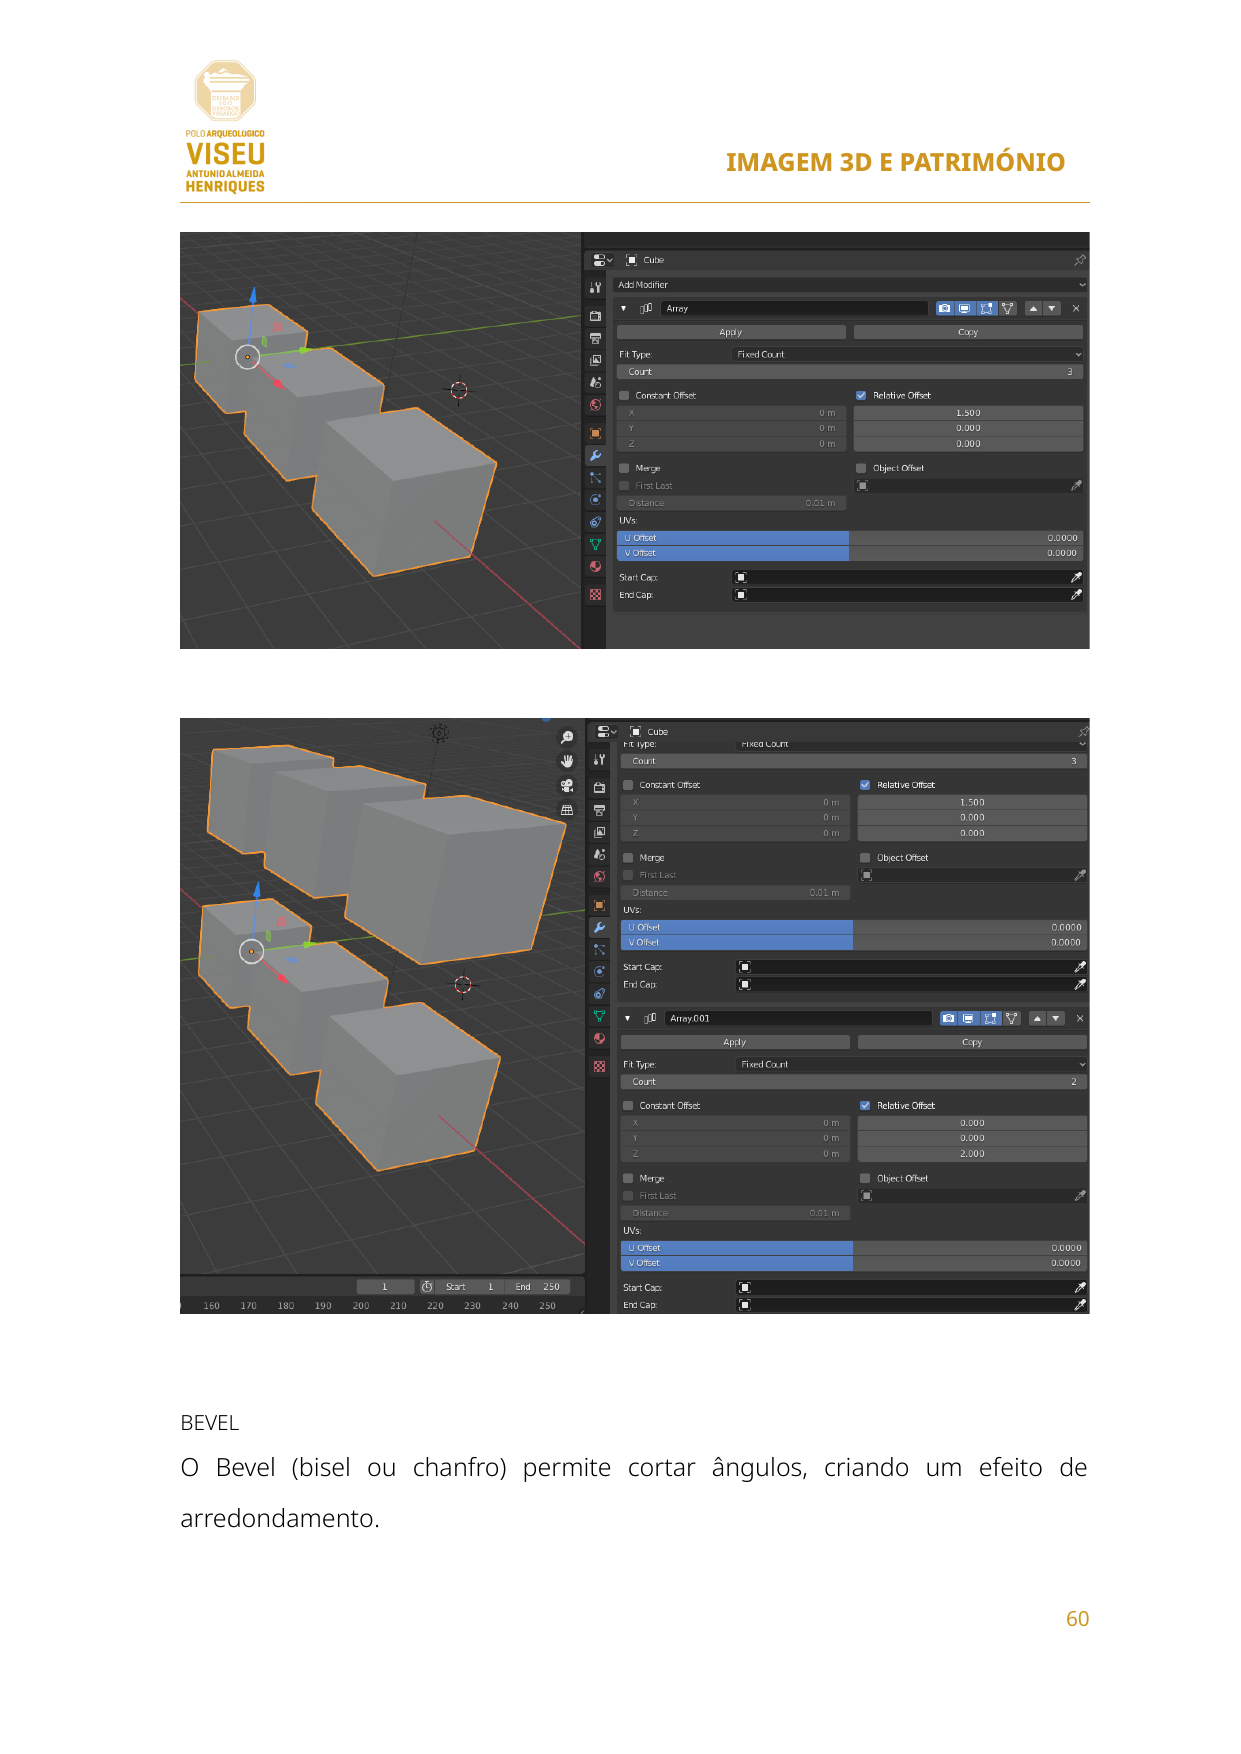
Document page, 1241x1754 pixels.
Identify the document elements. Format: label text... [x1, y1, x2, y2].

picture [180, 232, 1090, 649]
picture [183, 52, 299, 201]
picture [180, 718, 1090, 1314]
subtitle Bevel [180, 1408, 1090, 1437]
text O Bevel (bisel ou chanfro) permite cortar ângulos, criando um efeito de arredondamento. [180, 1449, 1090, 1534]
